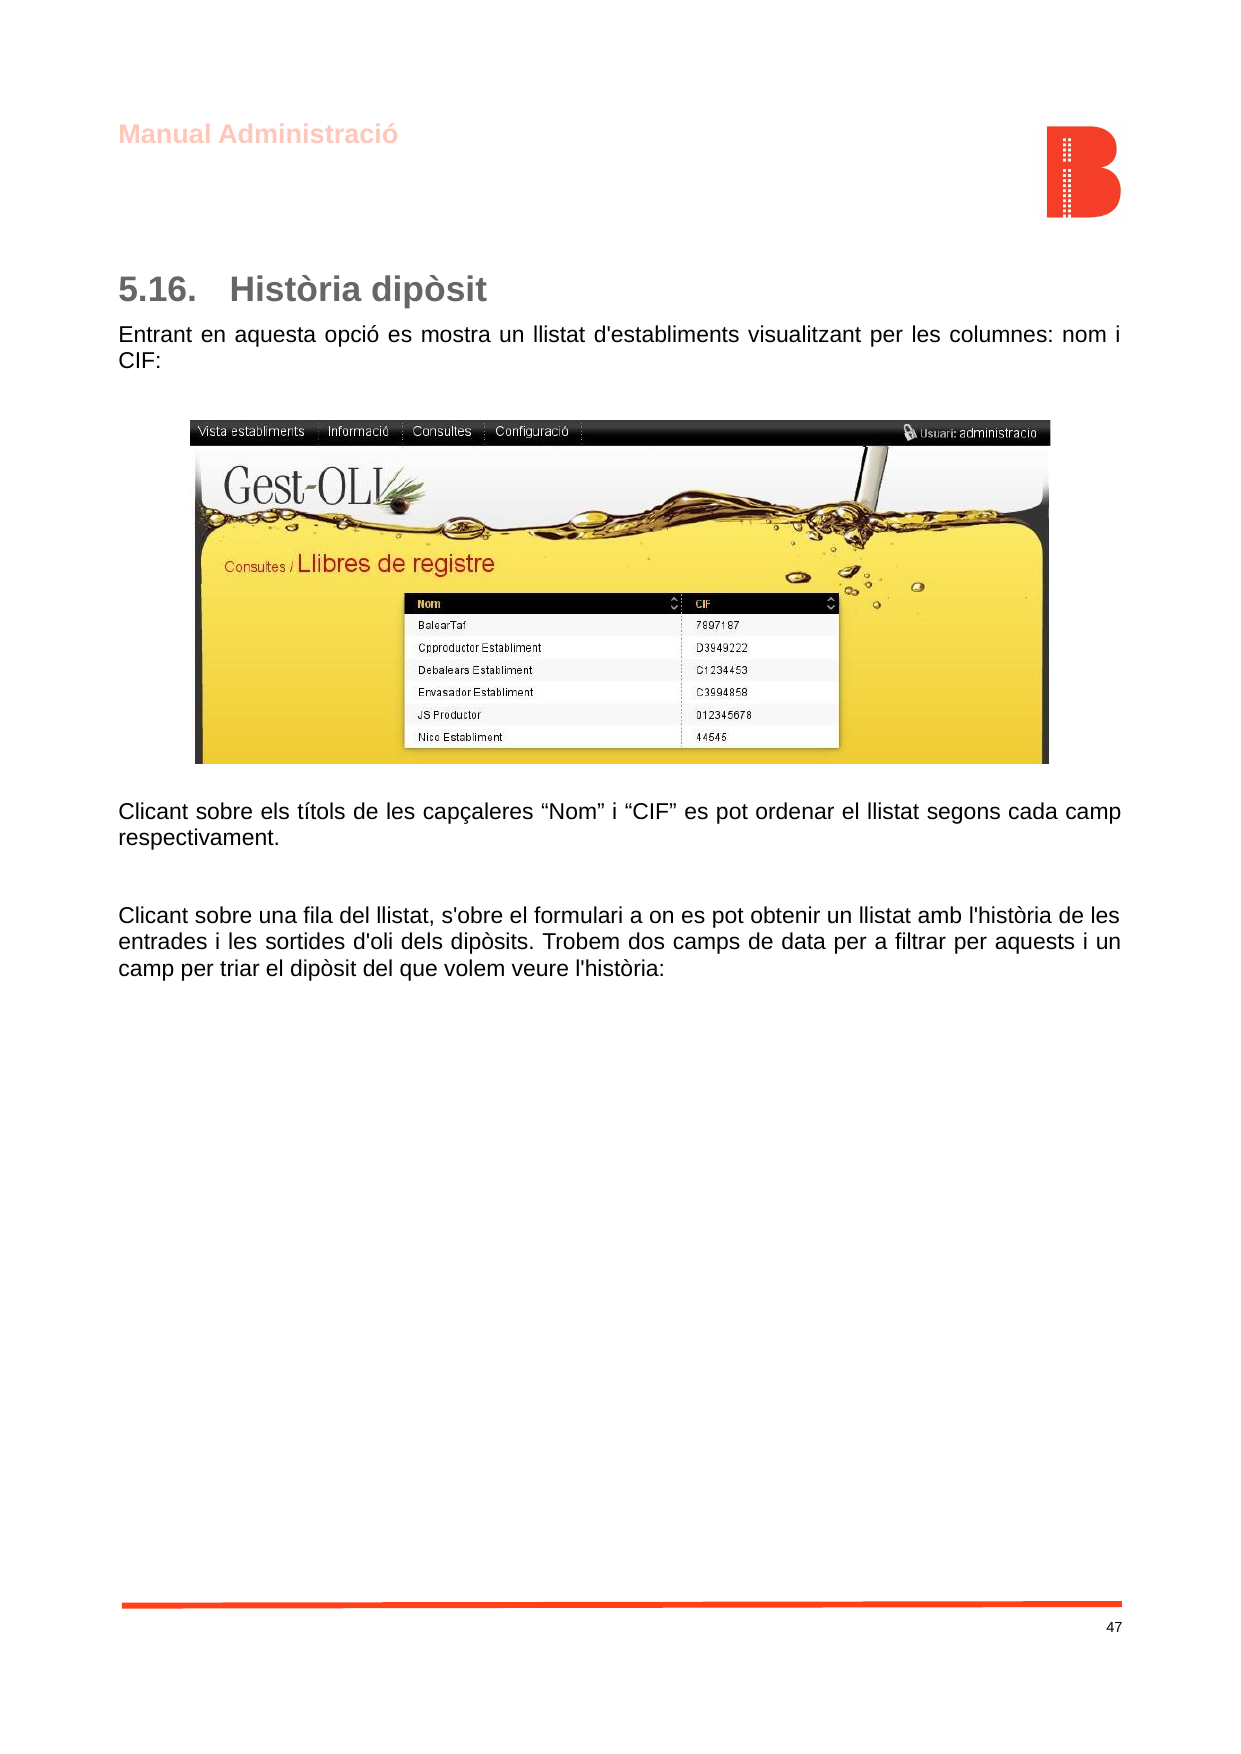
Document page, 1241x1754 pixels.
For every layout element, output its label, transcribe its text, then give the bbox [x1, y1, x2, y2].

picture [1036, 124, 1130, 221]
subtitle Història dipòsit [118, 268, 1122, 308]
text Clicant sobre una fila del llistat, s'obre el formulari a on es pot obtenir un llistat amb l'història de les entrades i les sortides d'oli dels dipòsits. Trobem dos camps de data per a filtrar per aquests i un camp per triar el dipòsit del que volem veure l'història: [118, 902, 1122, 981]
picture [190, 420, 1051, 764]
text Entrant en aquesta opció es mostra un llistat d'establiments visualitzant per les columnes: nom i CIF: [118, 321, 1122, 374]
text Clicant sobre els títols de les capçaleres “Nom” i “CIF” es pot ordenar el llistat segons cada camp respectivament. [118, 798, 1122, 850]
